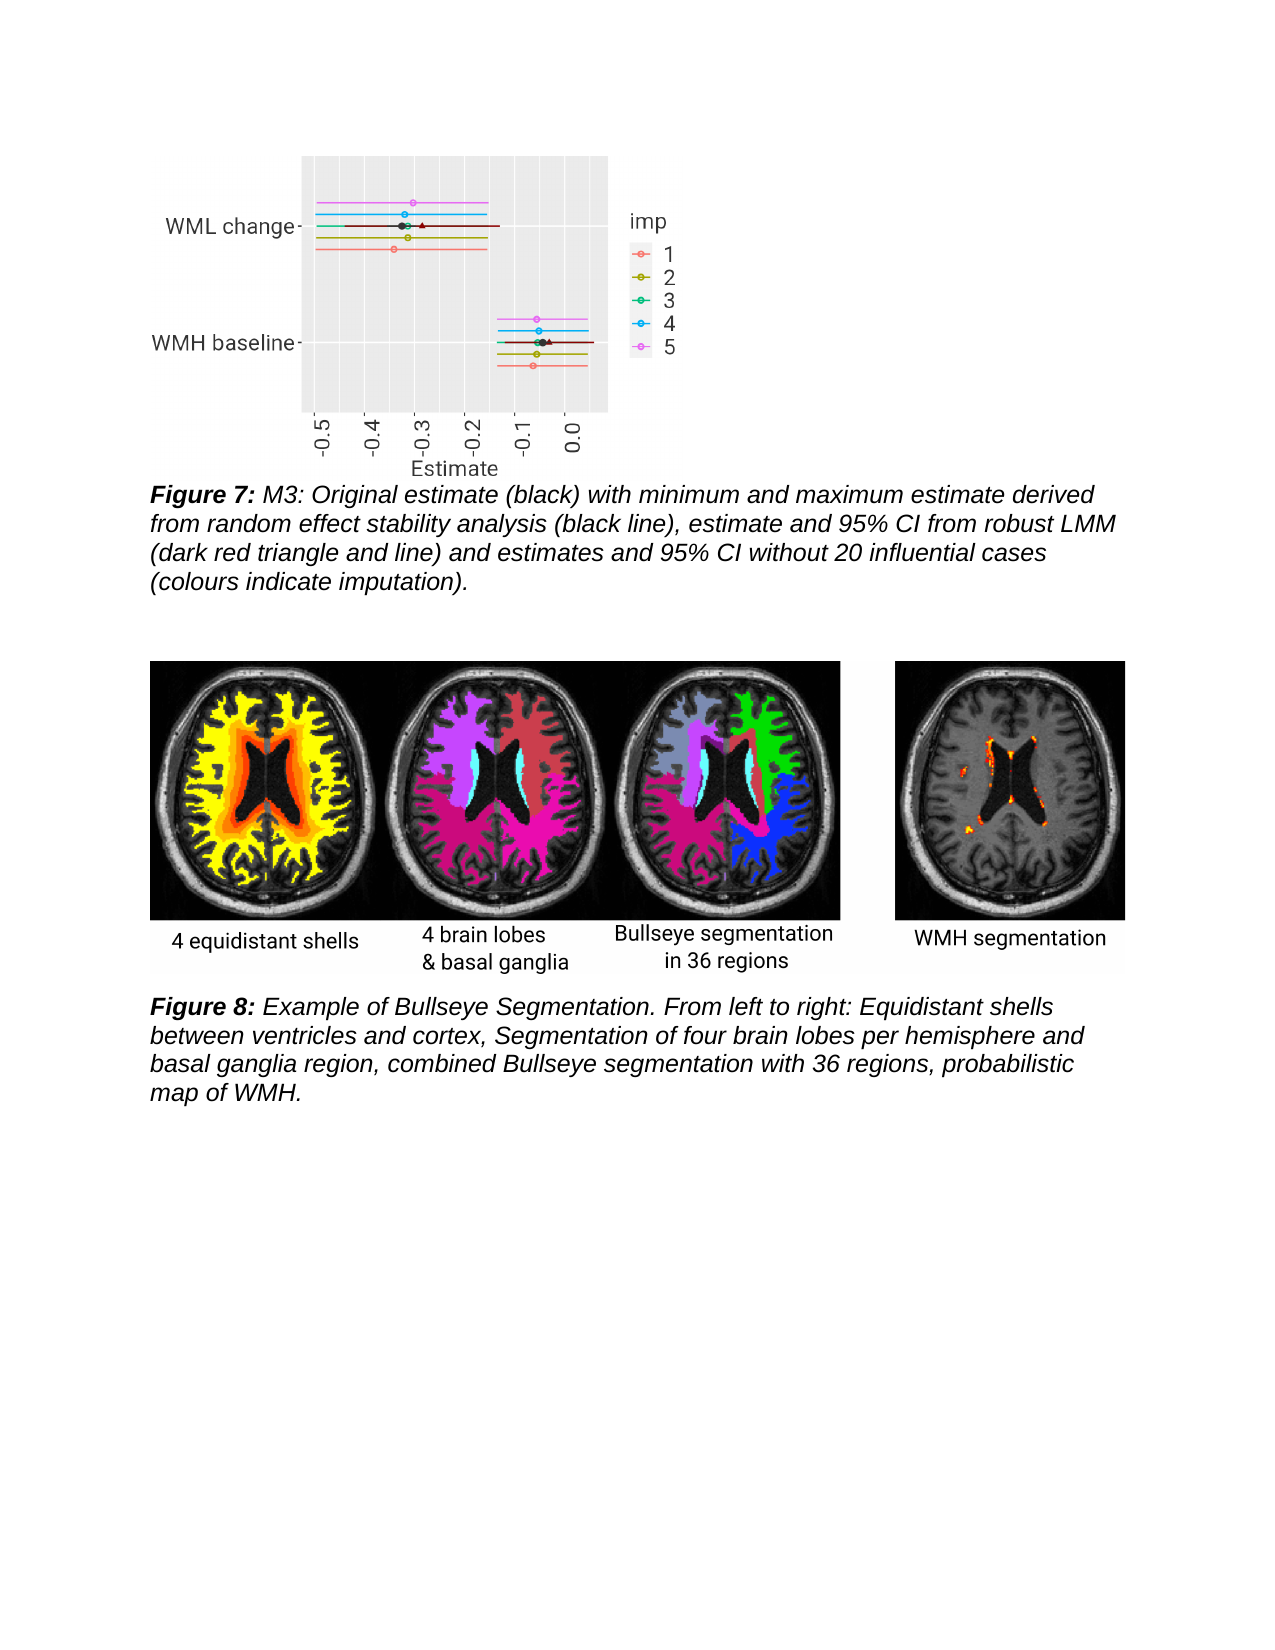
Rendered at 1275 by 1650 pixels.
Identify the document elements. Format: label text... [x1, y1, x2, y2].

picture [150, 661, 1125, 974]
text Figure 7: M3: Original estimate (black) with minimum and maximum estimate derived from random effect stability analysis (black line), estimate and 95% CI from robust LMM (dark red triangle and line) and estimates and 95% CI without 20 influential cases (colours indicate imputation). [150, 150, 1125, 595]
picture [151, 156, 683, 481]
text Figure 8: Example of Bullseye Segmentation. From left to right: Equidistant shells between ventricles and cortex, Segmentation of four brain lobes per hemisphere and basal ganglia region, combined Bullseye segmentation with 36 regions, probabilistic map of WMH. [150, 974, 1125, 1107]
